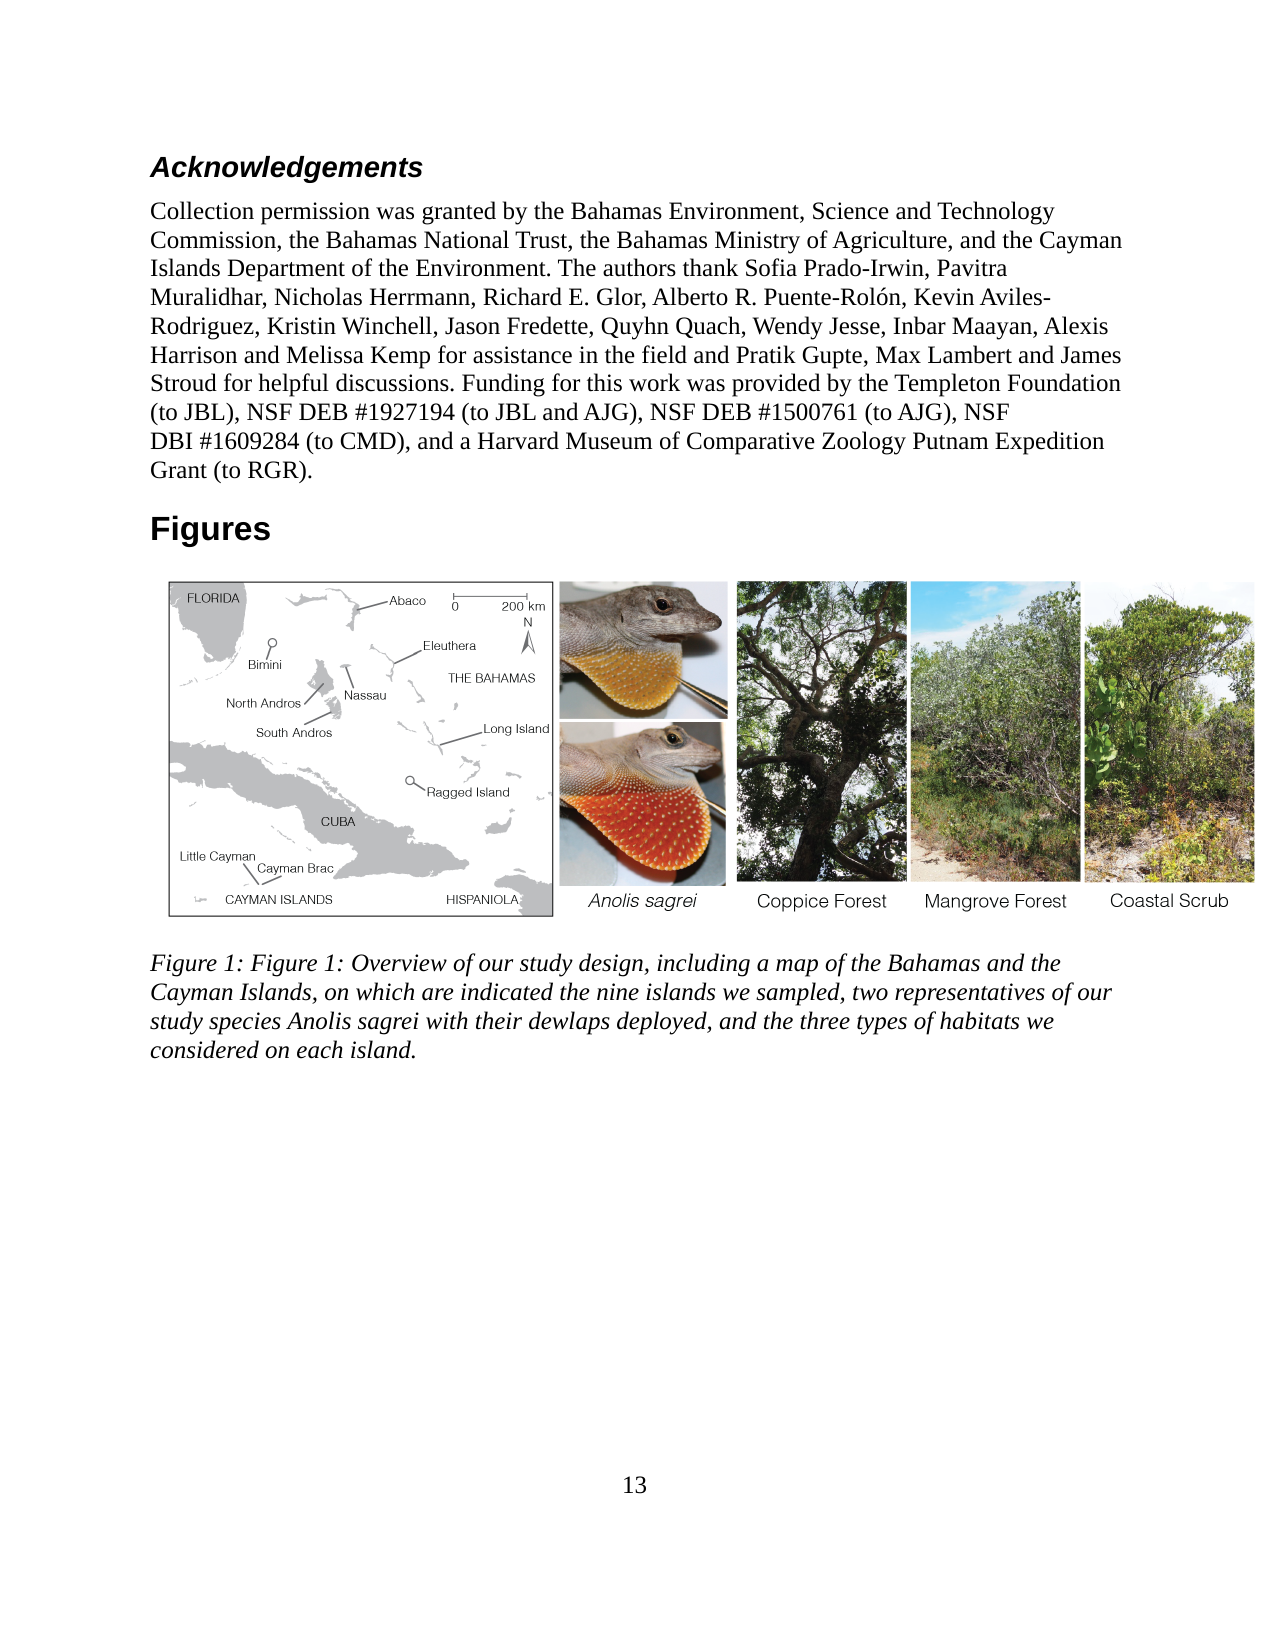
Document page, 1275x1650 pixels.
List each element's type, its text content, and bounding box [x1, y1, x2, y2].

subtitle Figures [150, 508, 1125, 547]
subtitle Acknowledgements [150, 150, 1125, 183]
picture [150, 559, 1270, 936]
text Figure 1: Figure 1: Overview of our study design, including a map of the Bahamas and the Cayman Islands, on which are indicated the nine islands we sampled, two representatives of our study species Anolis sagrei with their dewlaps deployed, and the three types of habitats we considered on each island. [150, 948, 1125, 1063]
text Collection permission was granted by the Bahamas Environment, Science and Technology Commission, the Bahamas National Trust, the Bahamas Ministry of Agriculture, and the Cayman Islands Department of the Environment. The authors thank Sofia Prado-Irwin, Pavitra Muralidhar, Nicholas Herrmann, Richard E. Glor, Alberto R. Puente-Rolón, Kevin Aviles-Rodriguez, Kristin Winchell, Jason Fredette, Quyhn Quach, Wendy Jesse, Inbar Maayan, Alexis Harrison and Melissa Kemp for assistance in the field and Pratik Gupte, Max Lambert and James Stroud for helpful discussions. Funding for this work was provided by the Templeton Foundation (to JBL), NSF DEB #1927194 (to JBL and AJG), NSF DEB #1500761 (to AJG), NSF DBI #1609284 (to CMD), and a Harvard Museum of Comparative Zoology Putnam Expedition Grant (to RGR). [150, 196, 1125, 483]
